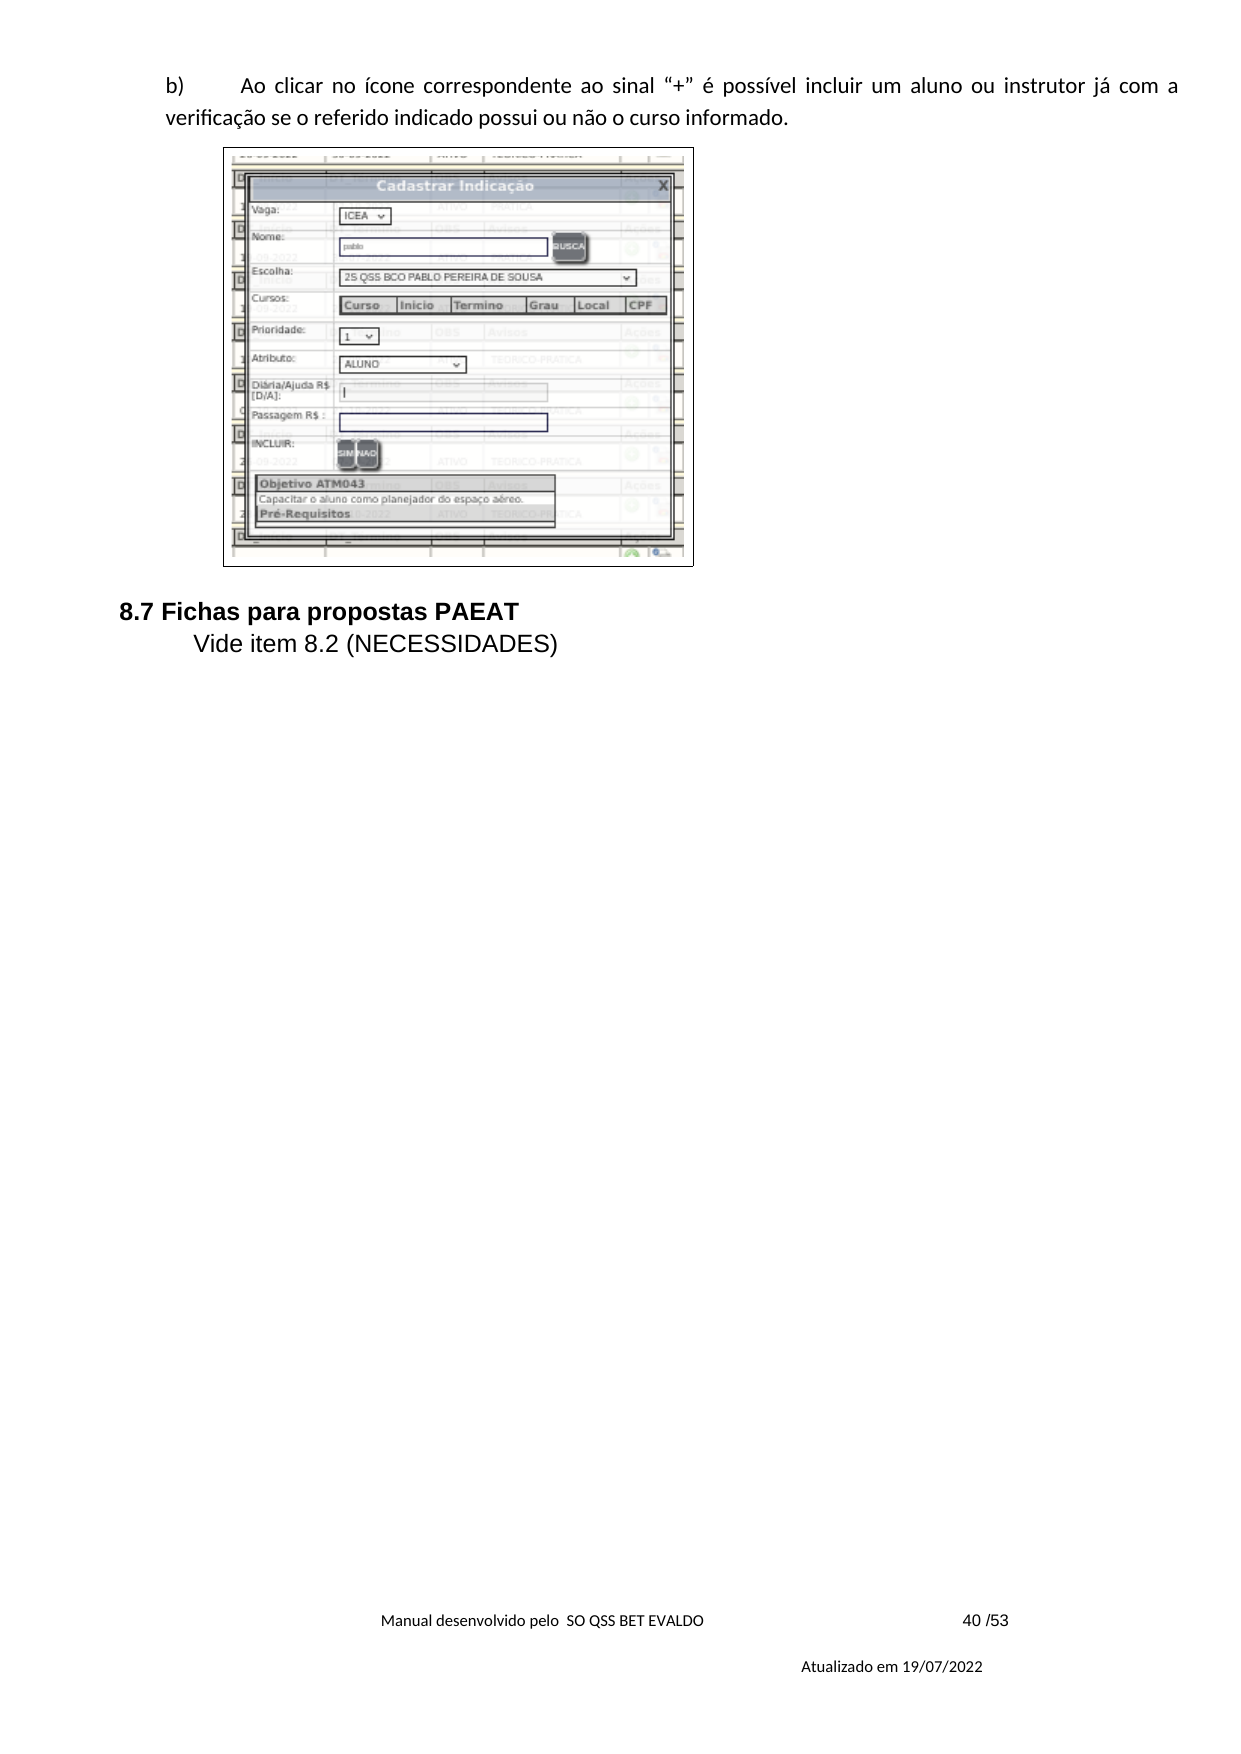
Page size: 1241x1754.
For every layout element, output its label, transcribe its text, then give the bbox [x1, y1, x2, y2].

list Ao clicar no ícone correspondente ao sinal “+” é possível incluir um aluno ou instrutor já com a verificação se o referido indicado possui ou não o curso informado. [165, 71, 1181, 131]
text Vide item 8.2 (NECESSIDADES) [118, 629, 1024, 658]
picture [231, 156, 684, 557]
subtitle 8.7 Fichas para propostas PAEAT [118, 596, 1024, 625]
